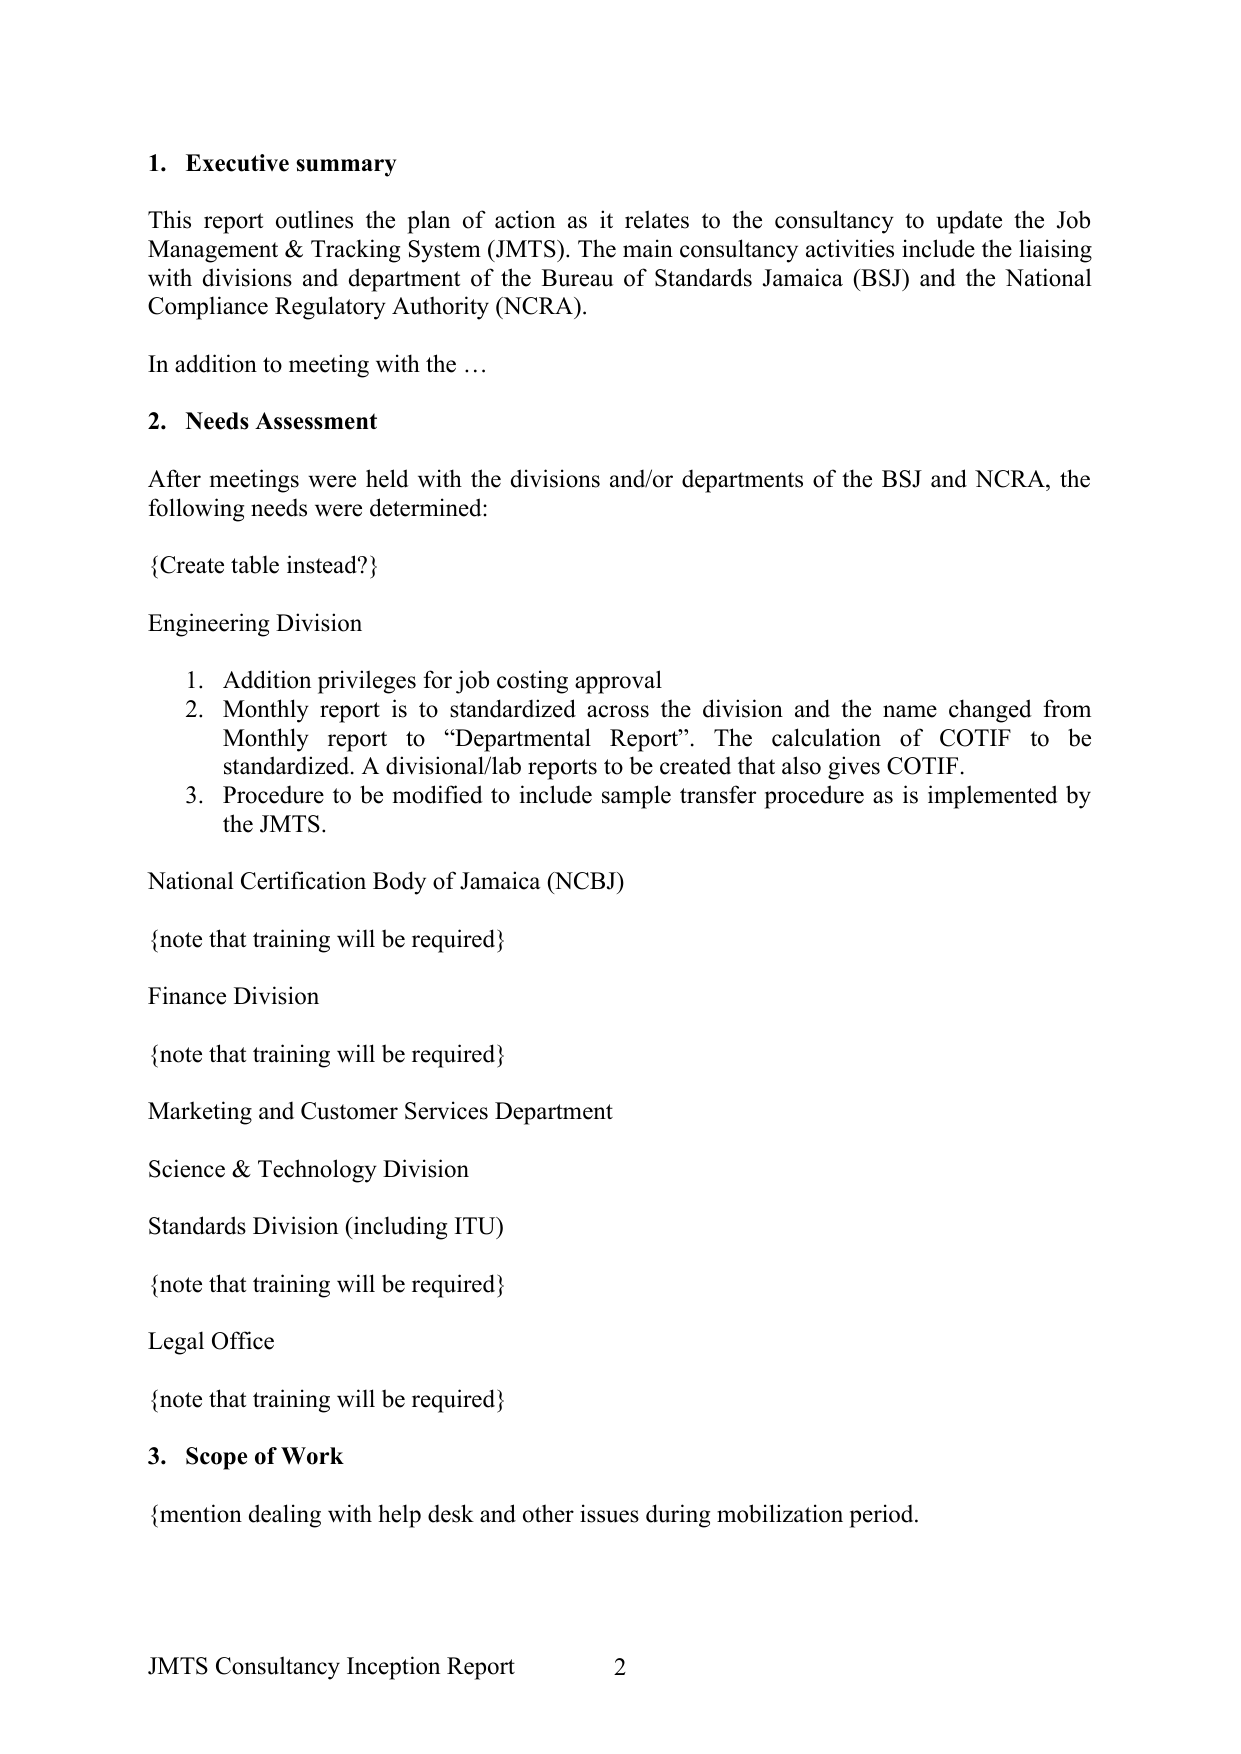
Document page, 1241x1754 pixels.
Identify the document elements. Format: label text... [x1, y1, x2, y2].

list Scope of Work [148, 1441, 1093, 1470]
text {note that training will be required} [148, 924, 1093, 953]
text {note that training will be required} [148, 1384, 1093, 1413]
list Executive summary [148, 148, 1093, 176]
text Legal Office [148, 1326, 1093, 1355]
list Monthly report is to standardized across the division and the name changed from Monthly report to “Departmental Report”. The calculation of COTIF to be standardized. A divisional/lab reports to be created that also gives COTIF. [185, 694, 1093, 780]
list Addition privileges for job costing approval [185, 665, 1093, 694]
text This report outlines the plan of action as it relates to the consultancy to update the Job Management & Tracking System (JMTS). The main consultancy activities include the liaising with divisions and department of the Bureau of Standards Jamaica (BSJ) and the National Compliance Regulatory Authority (NCRA). [148, 205, 1093, 320]
list Needs Assessment [148, 406, 1093, 435]
text Engineering Division [148, 608, 1093, 636]
text Science & Technology Division [148, 1154, 1093, 1183]
text {note that training will be required} [148, 1039, 1093, 1068]
text {note that training will be required} [148, 1269, 1093, 1298]
text In addition to meeting with the … [148, 349, 1093, 378]
list Procedure to be modified to include sample transfer procedure as is implemented by the JMTS. [185, 780, 1093, 838]
text Finance Division [148, 981, 1093, 1010]
text Marketing and Customer Services Department [148, 1096, 1093, 1125]
text Standards Division (including ITU) [148, 1211, 1093, 1240]
text After meetings were held with the divisions and/or departments of the BSJ and NCRA, the following needs were determined: [148, 464, 1093, 521]
text {Create table instead?} [148, 550, 1093, 579]
text {mention dealing with help desk and other issues during mobilization period. [148, 1499, 1093, 1528]
text National Certification Body of Jamaica (NCBJ) [148, 866, 1093, 895]
